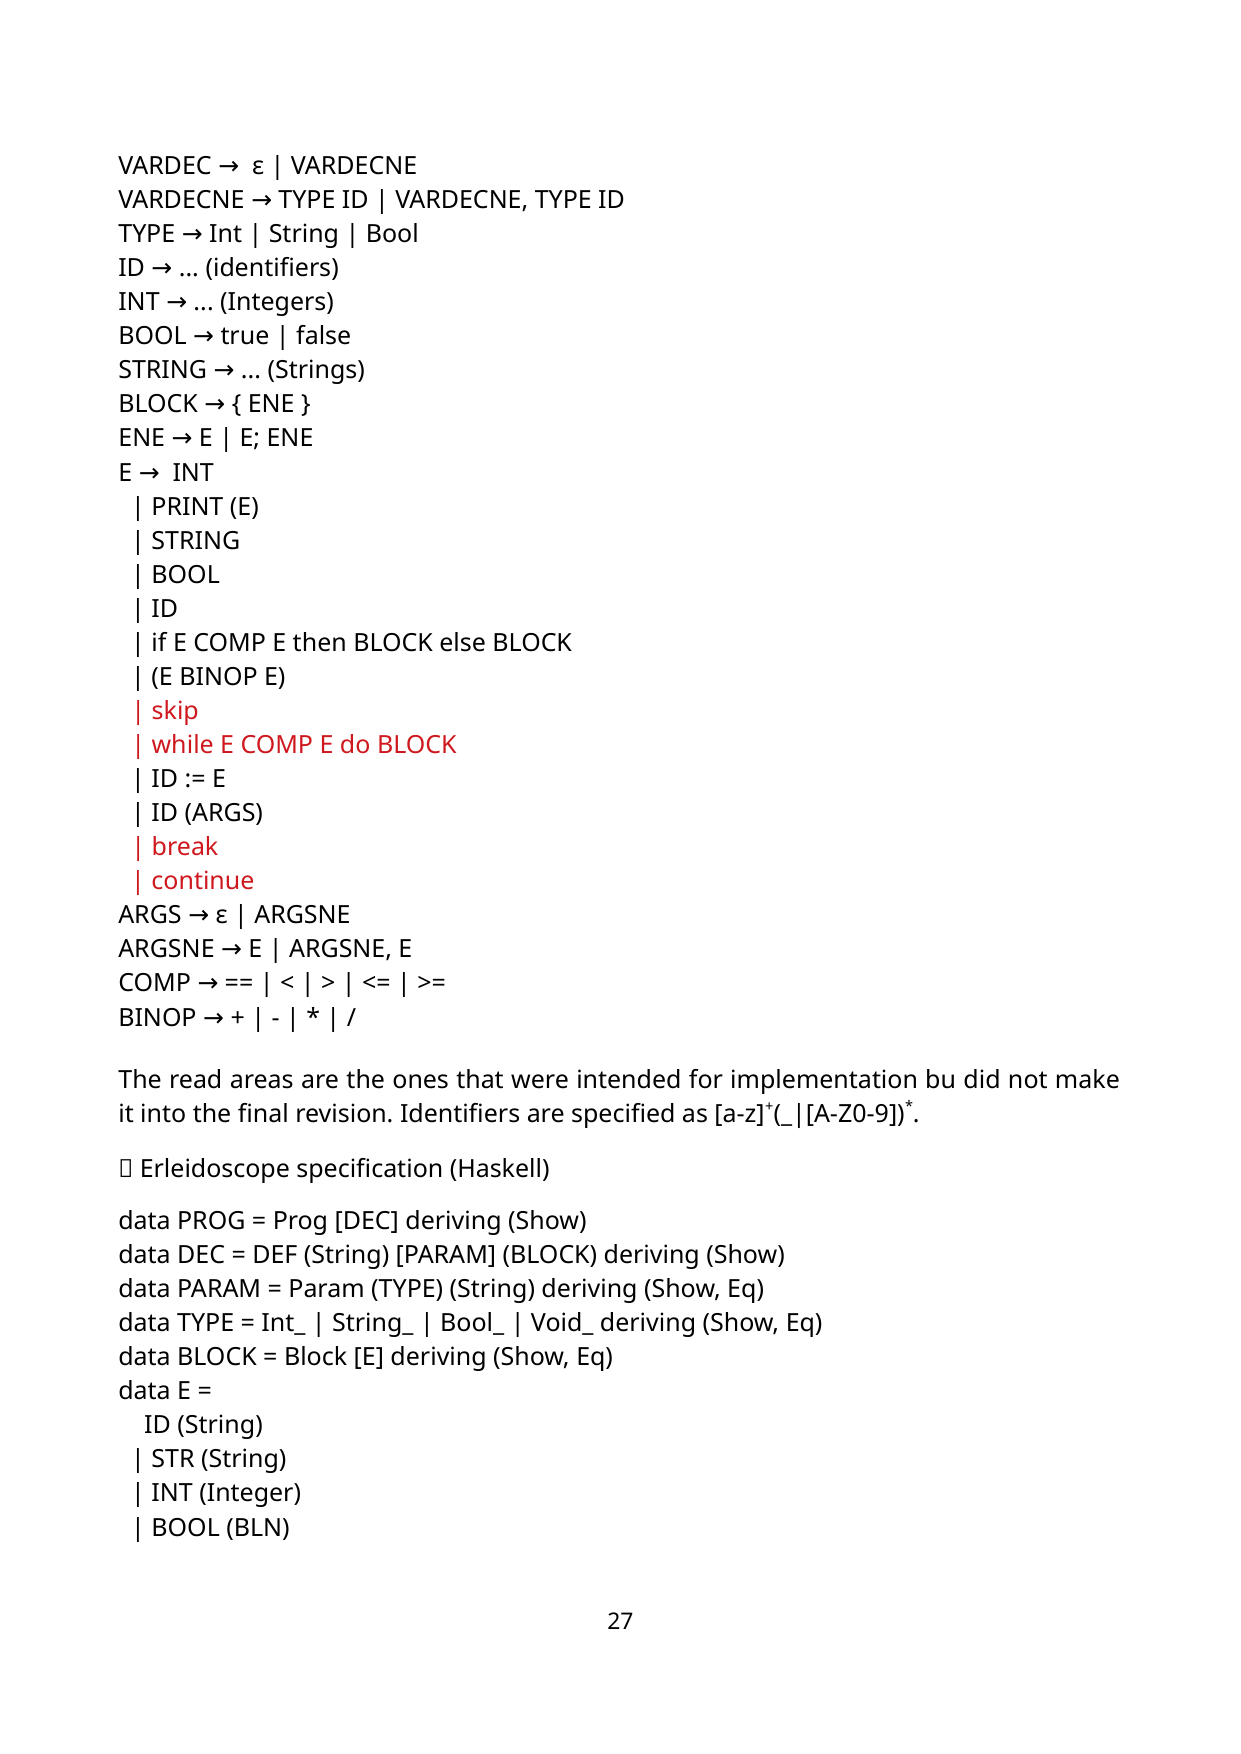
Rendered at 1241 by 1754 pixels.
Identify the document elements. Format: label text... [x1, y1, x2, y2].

subtitle  Erleidoscope specification (Haskell) [118, 1151, 1122, 1185]
text data DEC = DEF (String) [PARAM] (BLOCK) deriving (Show) [118, 1237, 1122, 1271]
text ID → ... (identifiers) [118, 250, 1122, 284]
text | (E BINOP E) [118, 658, 1122, 693]
text TYPE → Int | String | Bool [118, 216, 1122, 250]
text | BOOL (BLN) [118, 1509, 1122, 1543]
text ENE → E | E; ENE [118, 420, 1122, 454]
text data PARAM = Param (TYPE) (String) deriving (Show, Eq) [118, 1271, 1122, 1305]
text BLOCK → { ENE } [118, 386, 1122, 420]
text | INT (Integer) [118, 1475, 1122, 1509]
text VARDEC → ε | VARDECNE [118, 148, 1122, 182]
text BINOP → + | - | * | / [118, 999, 1122, 1033]
text | ID (ARGS) [118, 795, 1122, 829]
text ARGS → ε | ARGSNE [118, 897, 1122, 931]
text data TYPE = Int_ | String_ | Bool_ | Void_ deriving (Show, Eq) [118, 1305, 1122, 1339]
text data PROG = Prog [DEC] deriving (Show) [118, 1203, 1122, 1237]
text | BOOL [118, 556, 1122, 590]
text data E = [118, 1373, 1122, 1407]
text | PRINT (E) [118, 488, 1122, 522]
text VARDECNE → TYPE ID | VARDECNE, TYPE ID [118, 182, 1122, 216]
text BOOL → true | false [118, 318, 1122, 352]
text | break [118, 829, 1122, 863]
text | continue [118, 863, 1122, 897]
text E → INT [118, 454, 1122, 488]
text STRING → ... (Strings) [118, 352, 1122, 386]
text ARGSNE → E | ARGSNE, E [118, 931, 1122, 965]
text | skip [118, 693, 1122, 727]
text The read areas are the ones that were intended for implementation bu did not make it into the final revision. Identifiers are specified as [a-z]+(_|[A-Z0-9])*. [118, 1062, 1122, 1130]
text | while E COMP E do BLOCK [118, 727, 1122, 761]
text ID (String) [118, 1407, 1122, 1441]
text | STRING [118, 522, 1122, 556]
text | if E COMP E then BLOCK else BLOCK [118, 624, 1122, 658]
text | STR (String) [118, 1441, 1122, 1475]
text data BLOCK = Block [E] deriving (Show, Eq) [118, 1339, 1122, 1373]
text | ID [118, 590, 1122, 624]
text | ID := E [118, 761, 1122, 795]
text INT → ... (Integers) [118, 284, 1122, 318]
text COMP → == | < | > | <= | >= [118, 965, 1122, 999]
